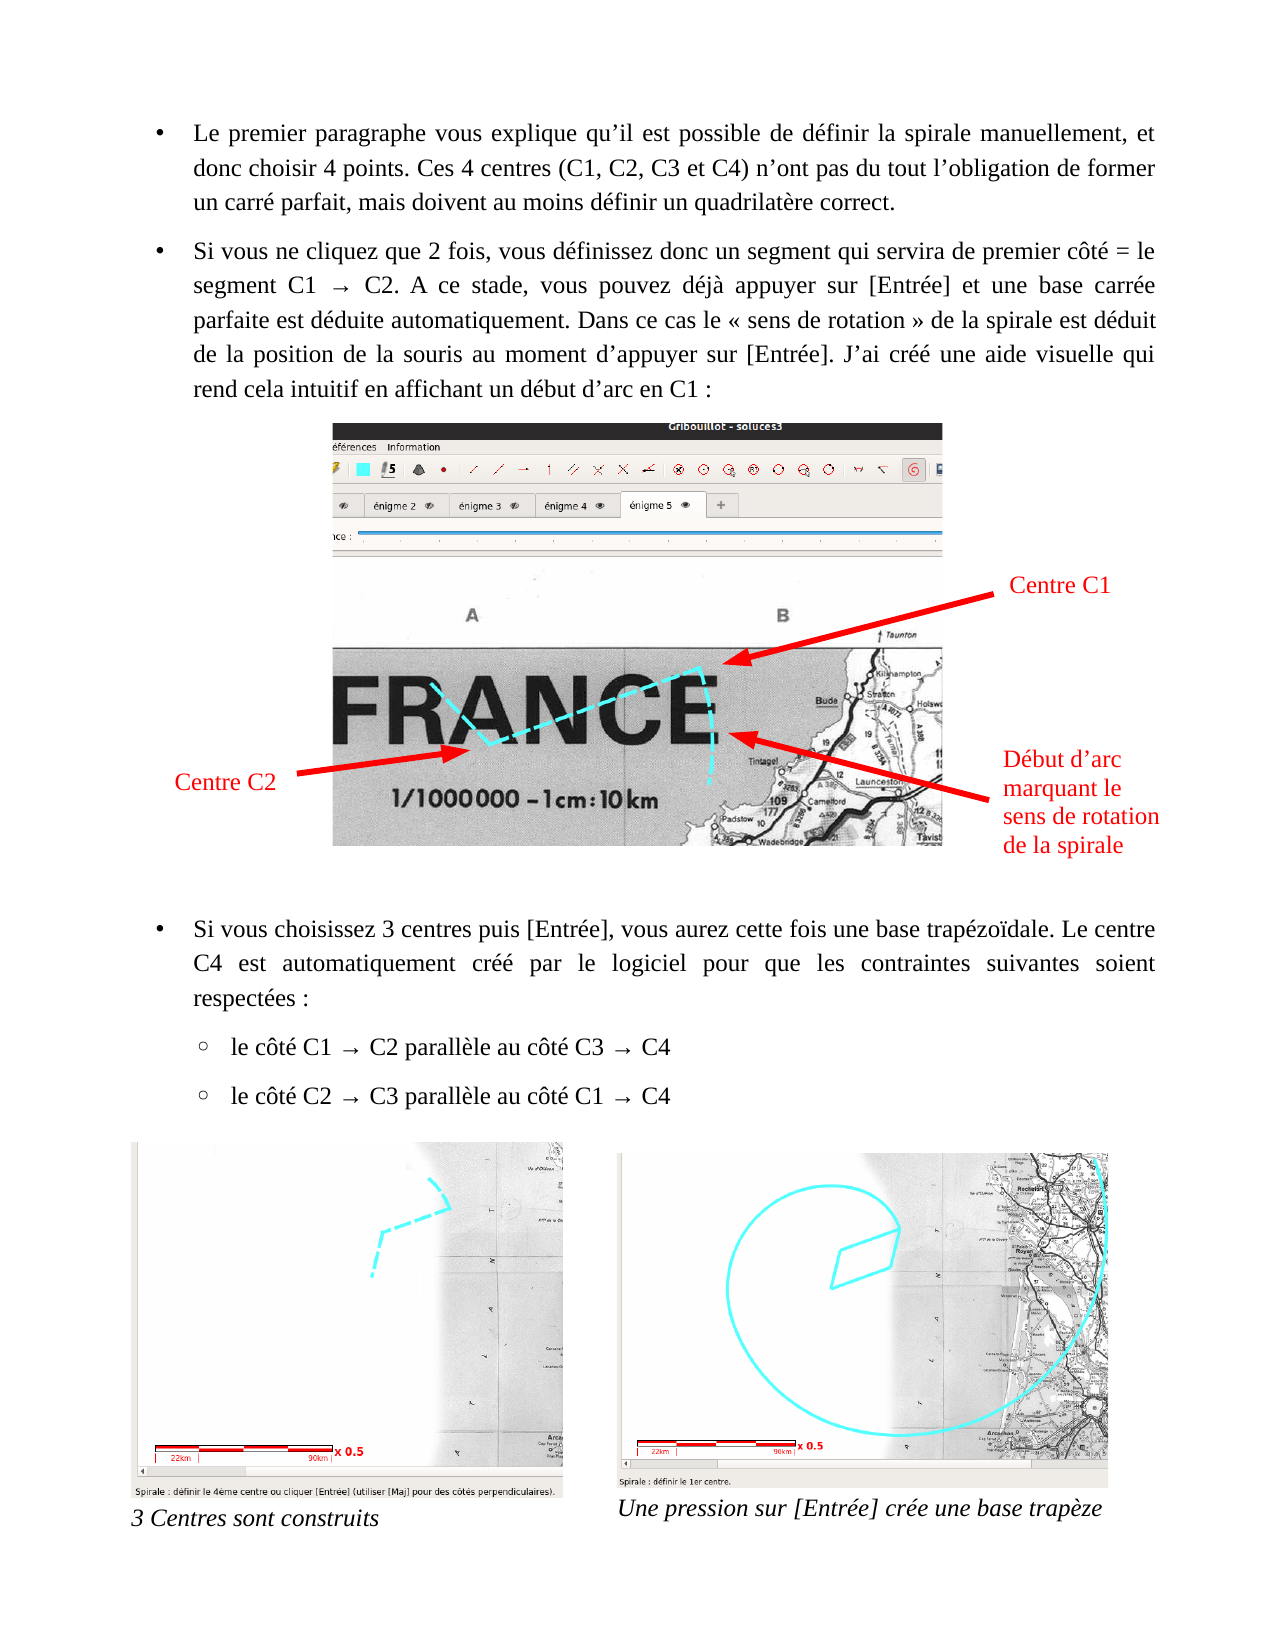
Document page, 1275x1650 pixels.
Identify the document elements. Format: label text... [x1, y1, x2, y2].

picture [332, 423, 943, 846]
list Si vous ne cliquez que 2 fois, vous définissez donc un segment qui servira de premier côté = le segment C1 → C2. A ce stade, vous pouvez déjà appuyer sur [Entrée] et une base carrée parfaite est déduite automatiquement. Dans ce cas le « sens de rotation » de la spirale est déduit de la position de la souris au moment d’appuyer sur [Entrée]. J’ai créé une aide visuelle qui rend cela intuitif en affichant un début d’arc en C1 : [156, 236, 1157, 403]
text Centre C2 [943, 767, 1157, 795]
picture [616, 1153, 1109, 1488]
list Le premier paragraphe vous explique qu’il est possible de définir la spirale manuellement, et donc choisir 4 points. Ces 4 centres (C1, C2, C3 et C4) n’ont pas du tout l’obligation de former un carré parfait, mais doivent au moins définir un quadrilatère correct. [156, 118, 1157, 216]
list le côté C2 → C3 parallèle au côté C1 → C4 [193, 1081, 1157, 1109]
picture [131, 1142, 563, 1498]
list Si vous choisissez 3 centres puis [Entrée], vous aurez cette fois une base trapézoïdale. Le centre C4 est automatiquement créé par le logiciel pour que les contraintes suivantes soient respectées : [156, 914, 1157, 1011]
text Une pression sur [Entrée] crée une base trapèze [617, 1488, 1108, 1522]
text Centre C2 [118, 767, 332, 795]
text 3 Centres sont construits [131, 1498, 563, 1532]
list le côté C1 → C2 parallèle au côté C3 → C4 [193, 1032, 1157, 1061]
